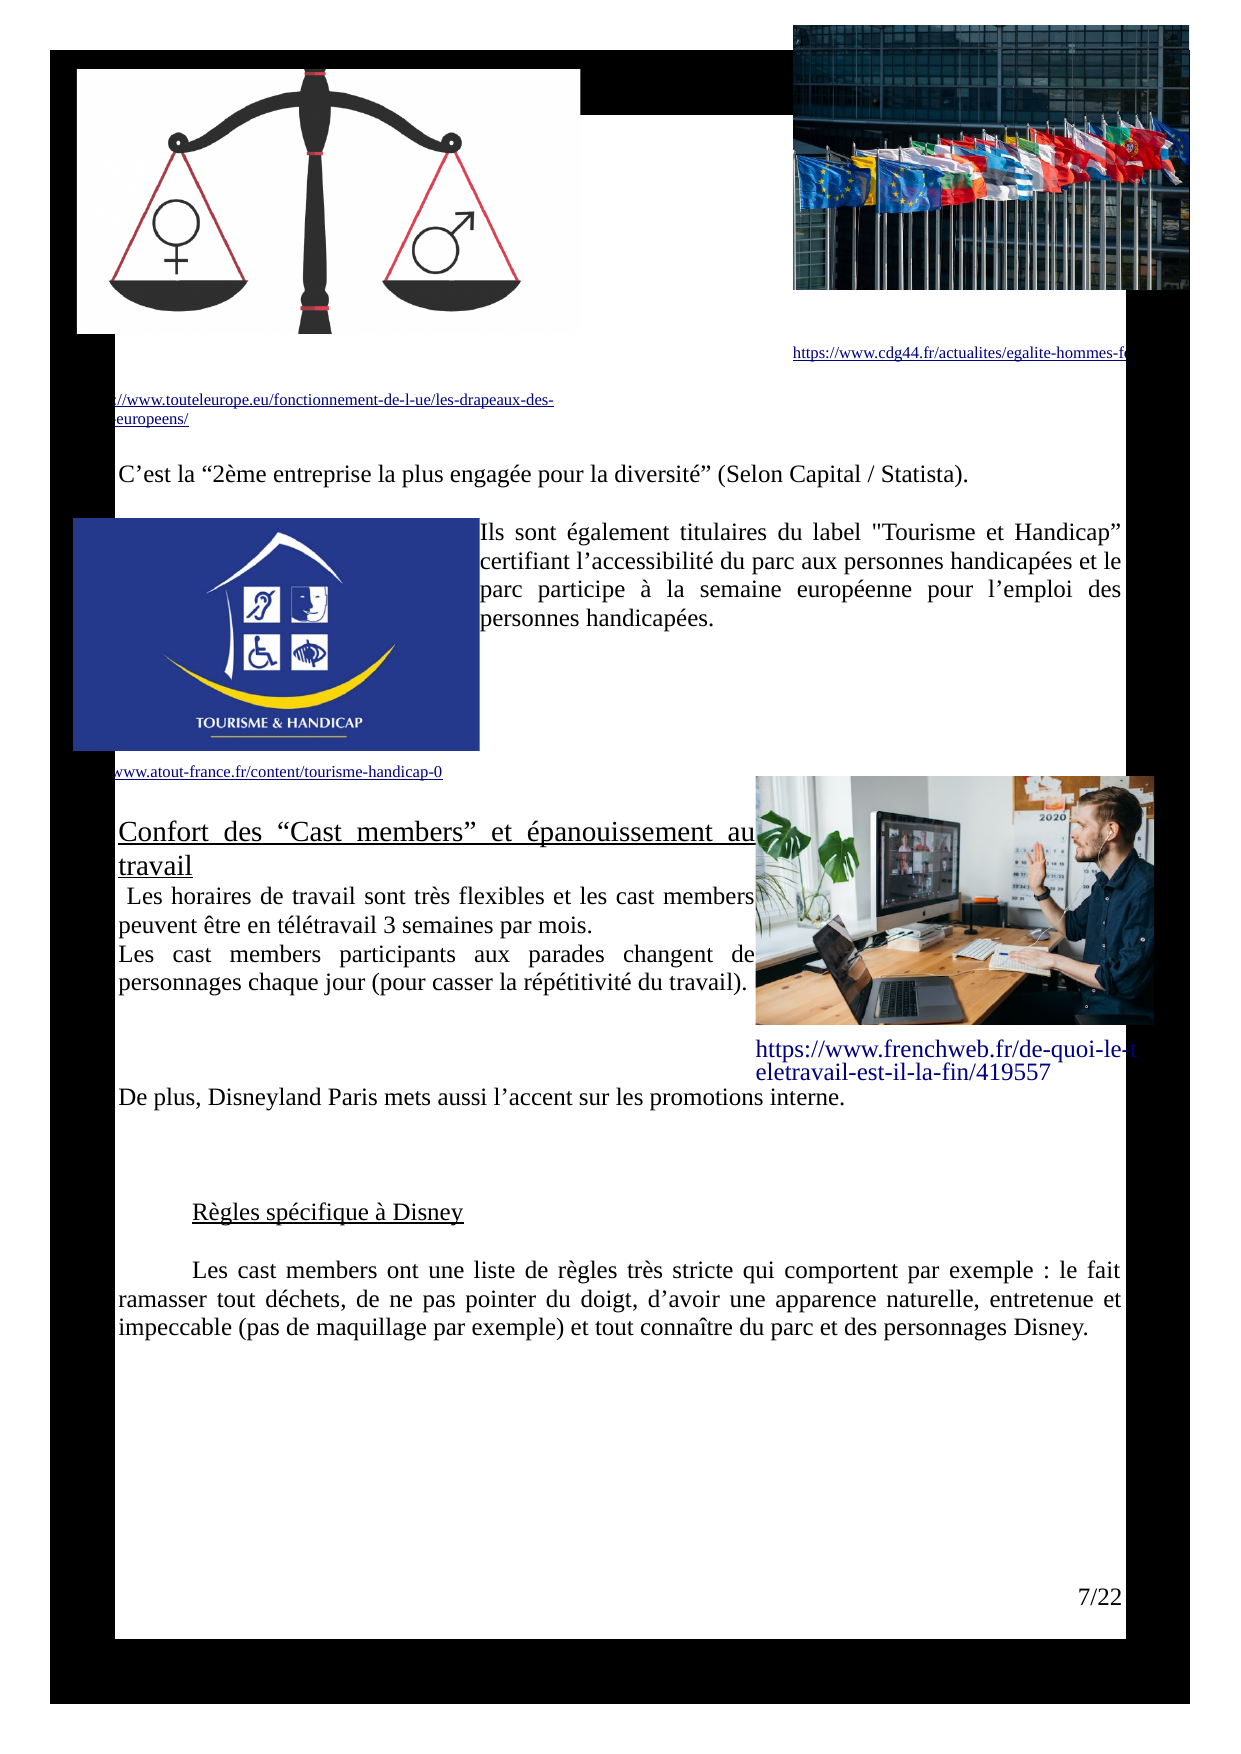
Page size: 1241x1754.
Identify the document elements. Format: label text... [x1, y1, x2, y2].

text De plus, Disneyland Paris mets aussi l’accent sur les promotions interne. [118, 1082, 1122, 1111]
text travail [118, 845, 755, 881]
text C’est la “2ème entreprise la plus engagée pour la diversité” (Selon Capital / Statista). [118, 459, 1122, 488]
text Confort des “Cast members” et épanouissement au [118, 814, 755, 843]
text Les cast members participants aux parades changent de personnages chaque jour (pour casser la répétitivité du travail). [118, 939, 755, 996]
text Les horaires de travail sont très flexibles et les cast members peuvent être en télétravail 3 semaines par mois. [118, 881, 755, 939]
text Les cast members ont une liste de règles très stricte qui comportent par exemple : le fait ramasser tout déchets, de ne pas pointer du doigt, d’avoir une apparence naturelle, entretenue et impeccable (pas de maquillage par exemple) et tout connaître du parc et des personnages Disney. [118, 1255, 1122, 1341]
text Règles spécifique à Disney [118, 1197, 1122, 1226]
text Ils sont également titulaires du label "Tourisme et Handicap” certifiant l’accessibilité du parc aux personnes handicapées et le parc participe à la semaine européenne pour l’emploi des personnes handicapées. [118, 517, 1122, 632]
